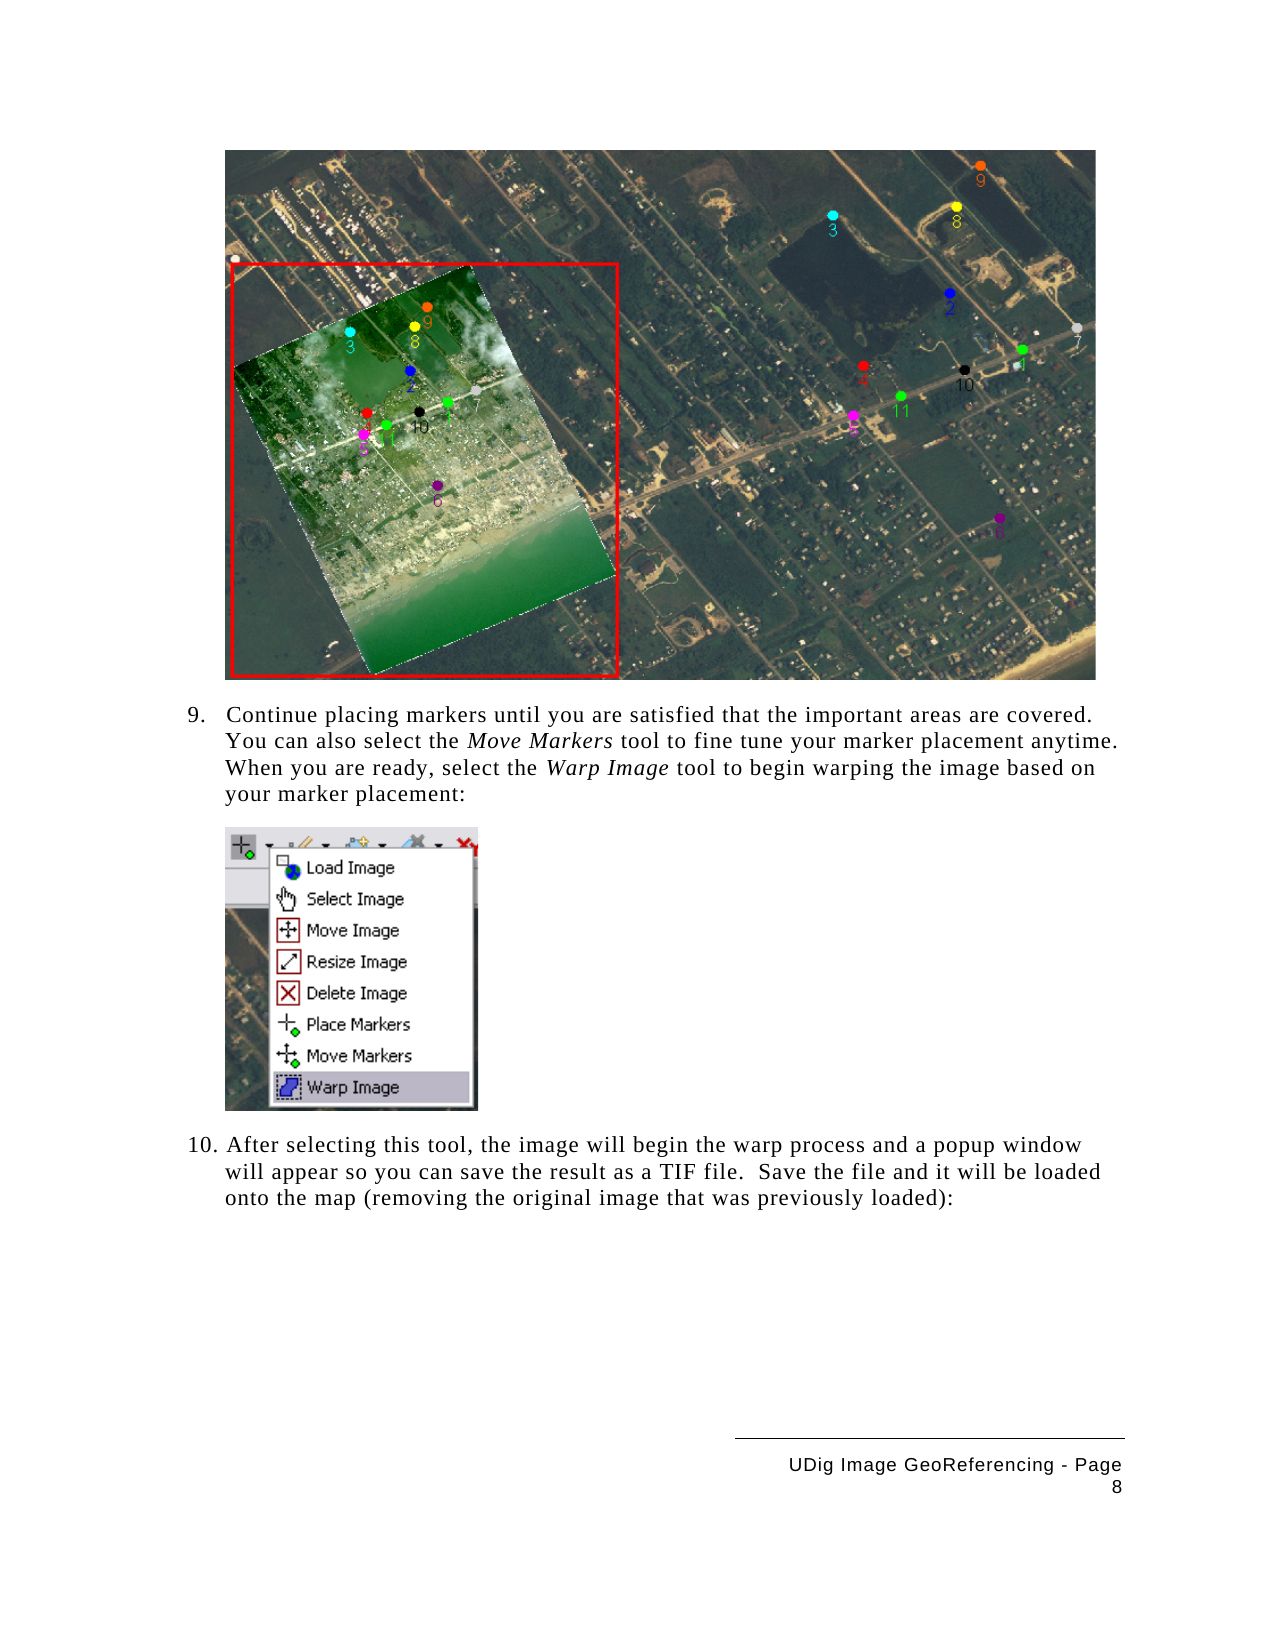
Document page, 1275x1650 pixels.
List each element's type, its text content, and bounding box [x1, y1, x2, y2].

list After selecting this tool, the image will begin the warp process and a popup window will appear so you can save the result as a TIF file. Save the file and it will be loaded onto the map (removing the original image that was previously loaded): [187, 1131, 1125, 1211]
list Continue placing markers until you are satisfied that the important areas are covered. You can also select the Move Markers tool to fine tune your marker placement anytime. When you are ready, select the Warp Image tool to begin warping the image based on your marker placement: [187, 701, 1125, 806]
